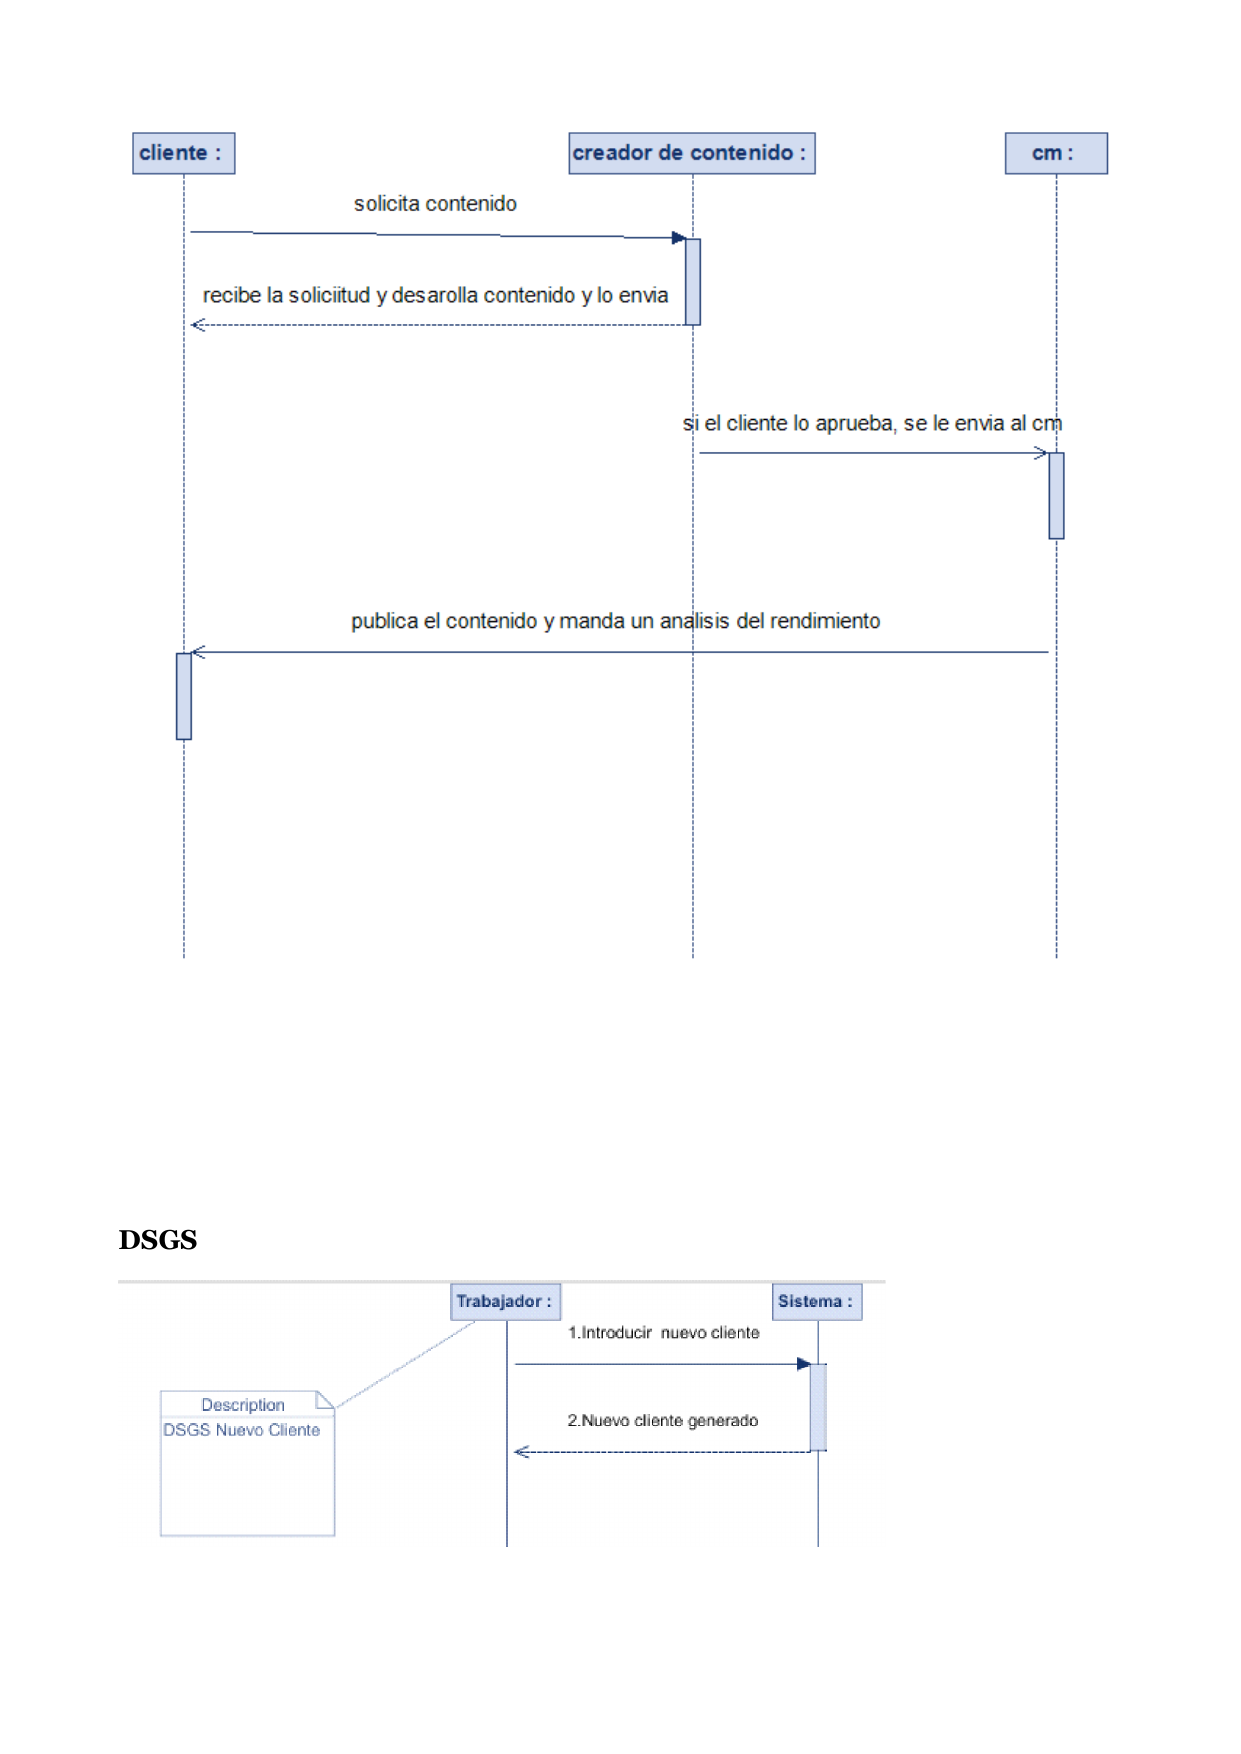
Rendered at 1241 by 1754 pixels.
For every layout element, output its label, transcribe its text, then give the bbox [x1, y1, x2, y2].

picture [118, 1280, 886, 1547]
text DSGS [118, 1224, 1122, 1255]
picture [118, 118, 1123, 973]
